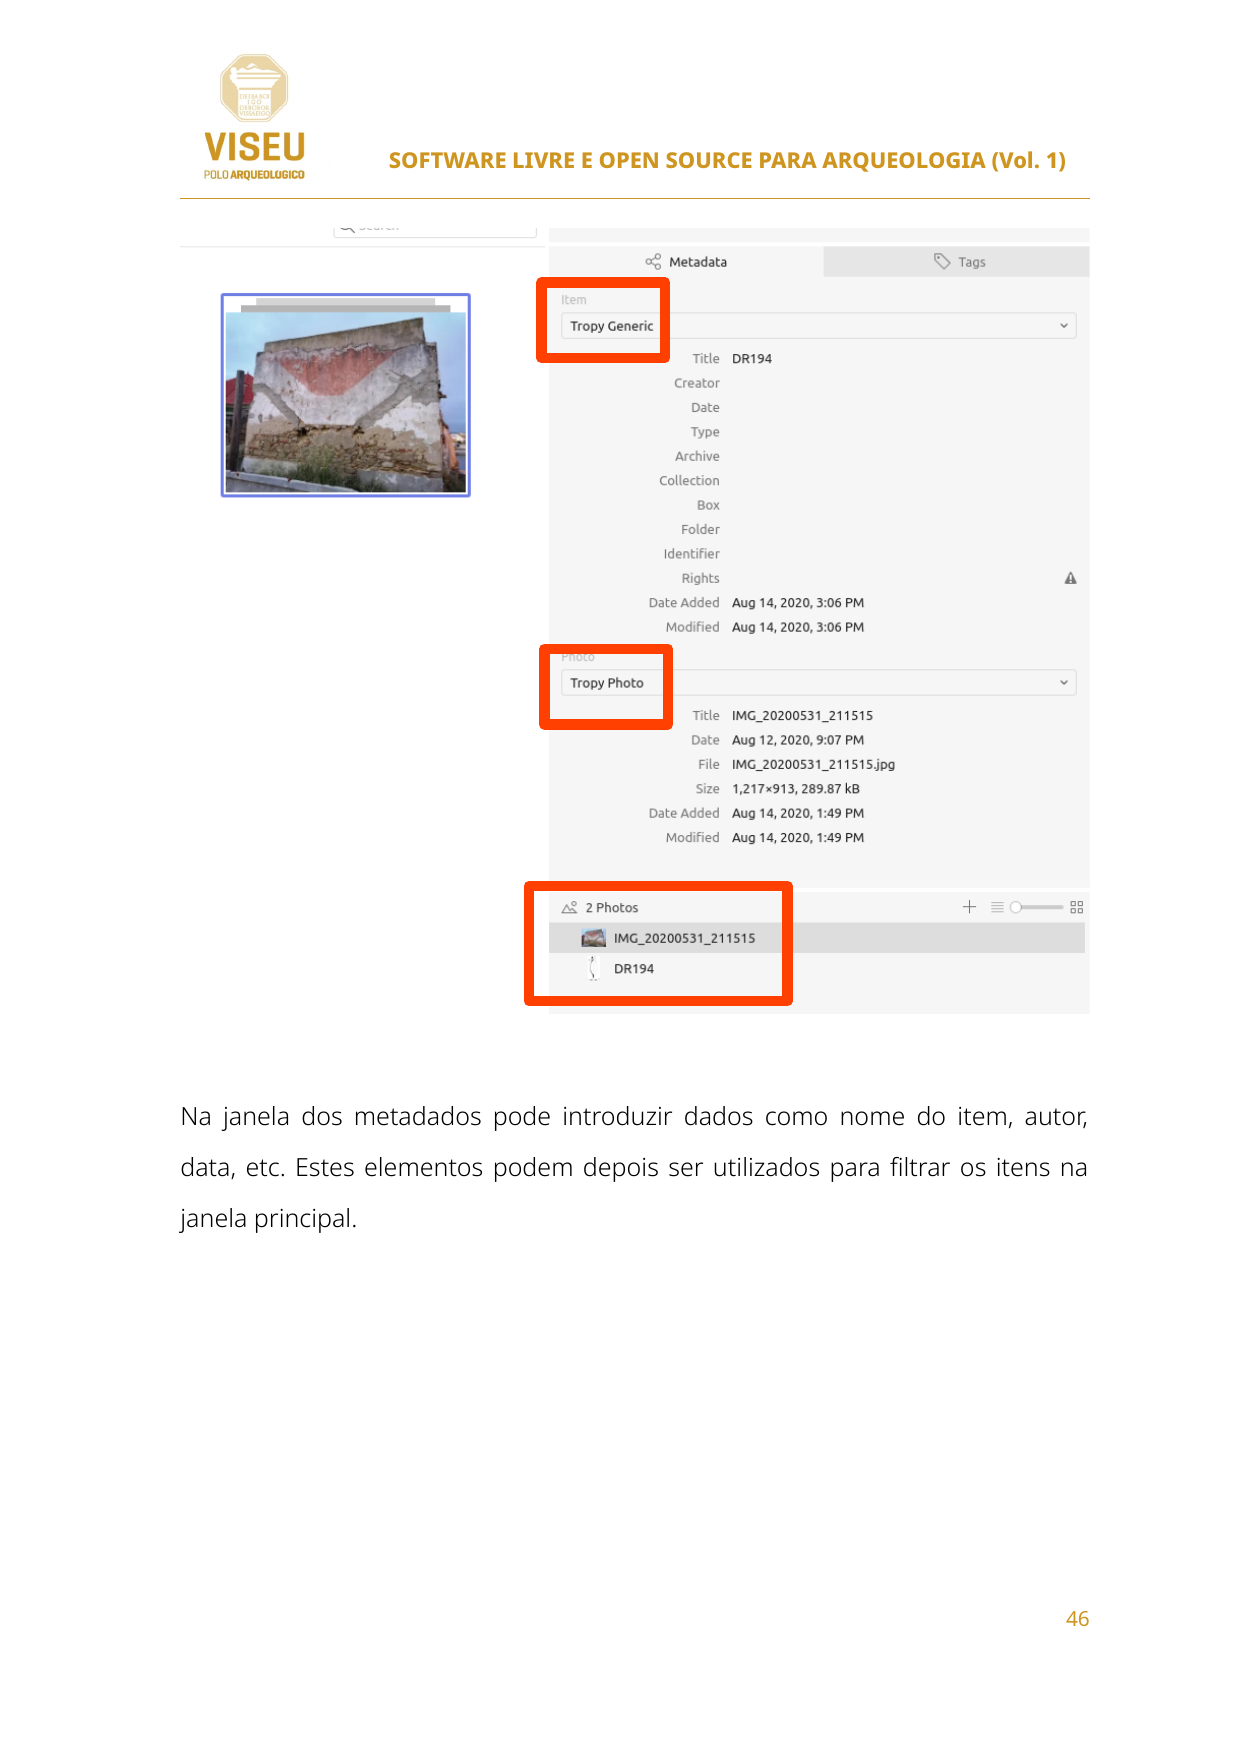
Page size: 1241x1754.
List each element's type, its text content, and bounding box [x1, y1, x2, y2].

subtitle Na janela dos metadados pode introduzir dados como nome do item, autor, data, etc. Estes elementos podem depois ser utilizados para filtrar os itens na janela principal. [180, 1098, 1090, 1234]
picture [180, 228, 1090, 1016]
